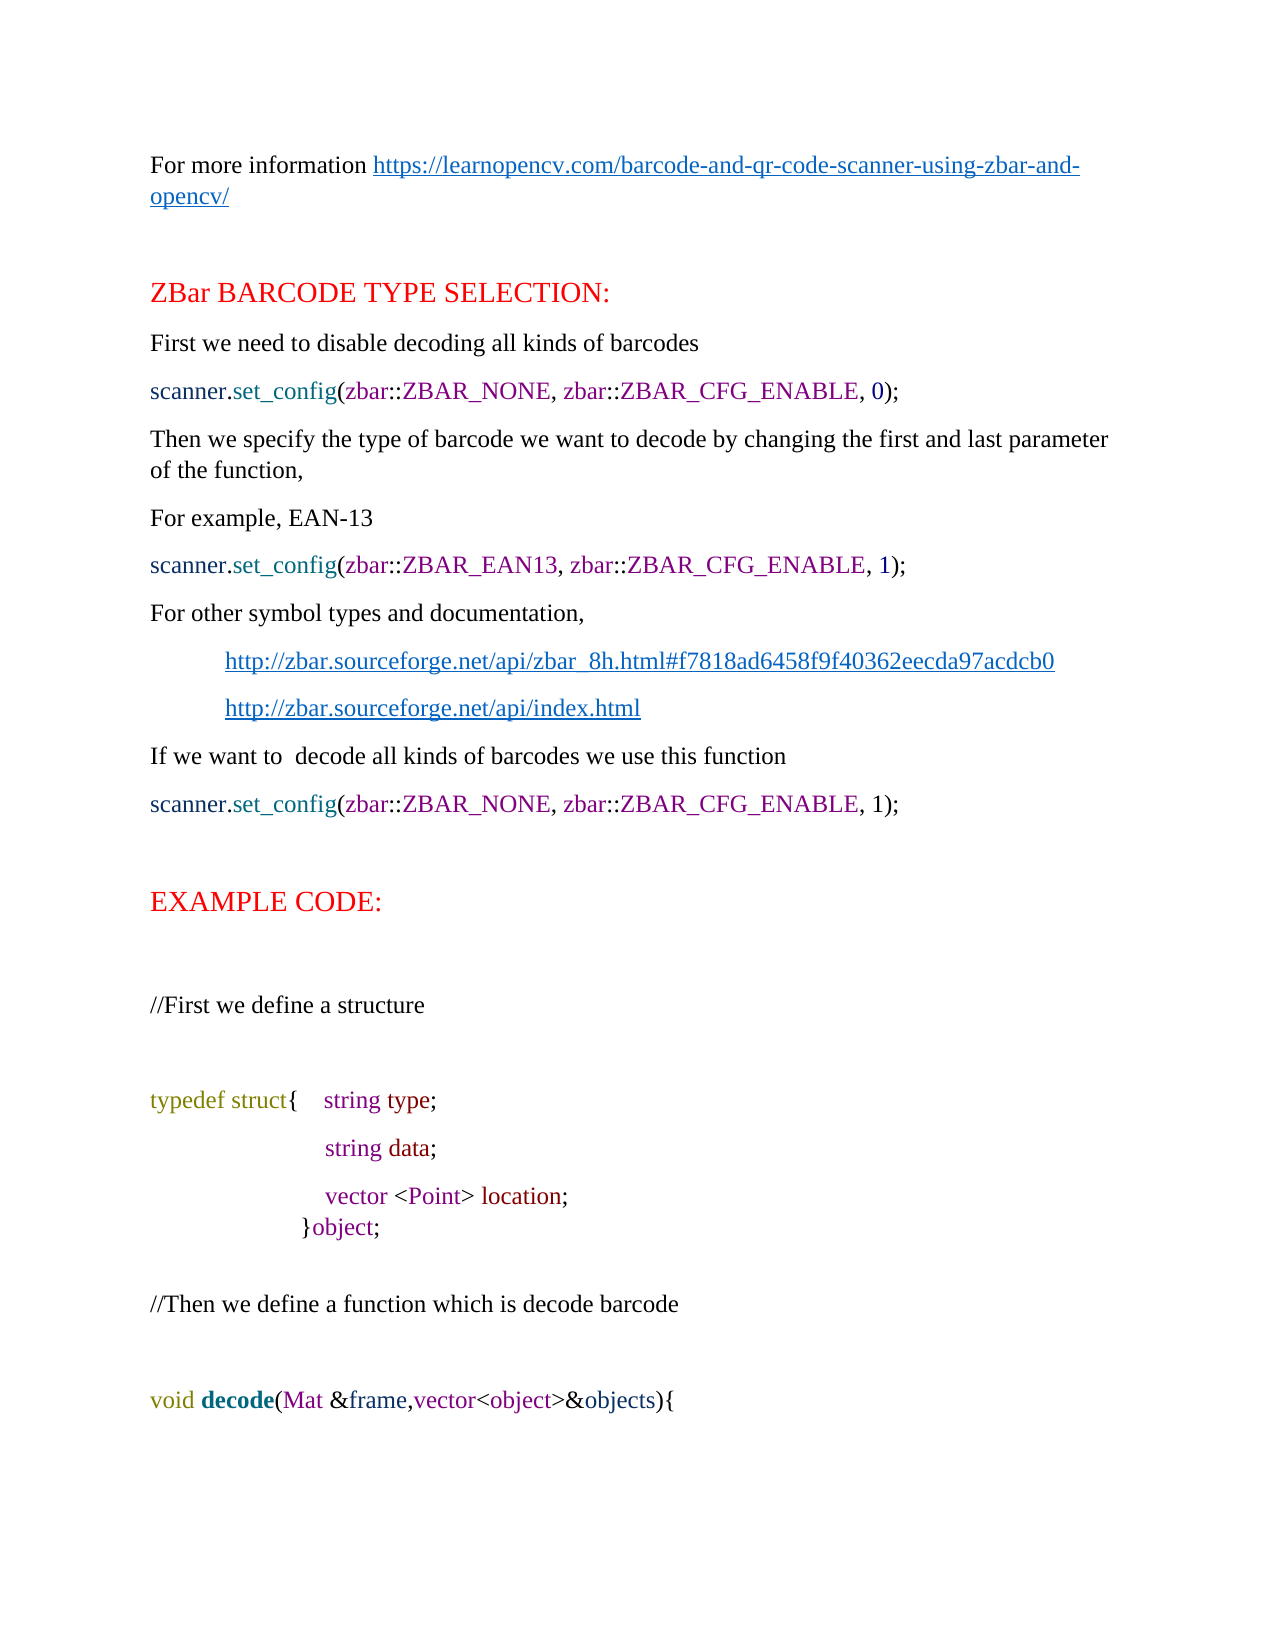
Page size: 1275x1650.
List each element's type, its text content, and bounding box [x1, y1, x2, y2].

text If we want to decode all kinds of barcodes we use this function [150, 741, 1125, 770]
text For example, EAN-13 [150, 503, 1125, 531]
text vector <Point> location; }object; [300, 1181, 1125, 1271]
text scanner.set_config(zbar::ZBAR_NONE, zbar::ZBAR_CFG_ENABLE, 1); [150, 789, 1125, 818]
text For other symbol types and documentation, [150, 598, 1125, 627]
text For more information https://learnopencv.com/barcode-and-qr-code-scanner-using-zbar-and-opencv/ [150, 150, 1125, 210]
text typedef struct{ string type; [150, 1085, 1125, 1114]
text scanner.set_config(zbar::ZBAR_EAN13, zbar::ZBAR_CFG_ENABLE, 1); [150, 550, 1125, 579]
text //First we define a structure [150, 990, 1125, 1019]
text //Then we define a function which is decode barcode [150, 1289, 1125, 1318]
text http://zbar.sourceforge.net/api/zbar_8h.html#f7818ad6458f9f40362eecda97acdcb0 [150, 646, 1125, 674]
text string data; [300, 1133, 1125, 1162]
text scanner.set_config(zbar::ZBAR_NONE, zbar::ZBAR_CFG_ENABLE, 0); [150, 376, 1125, 405]
text http://zbar.sourceforge.net/api/index.html [150, 693, 1125, 722]
text EXAMPLE CODE: [150, 884, 1125, 918]
text Then we specify the type of barcode we want to decode by changing the first and last parameter of the function, [150, 424, 1125, 484]
text void decode(Mat &frame,vector<object>&objects){ [150, 1385, 1125, 1444]
text ZBar BARCODE TYPE SELECTION: [150, 276, 1125, 309]
text First we need to disable decoding all kinds of barcodes [150, 328, 1125, 357]
